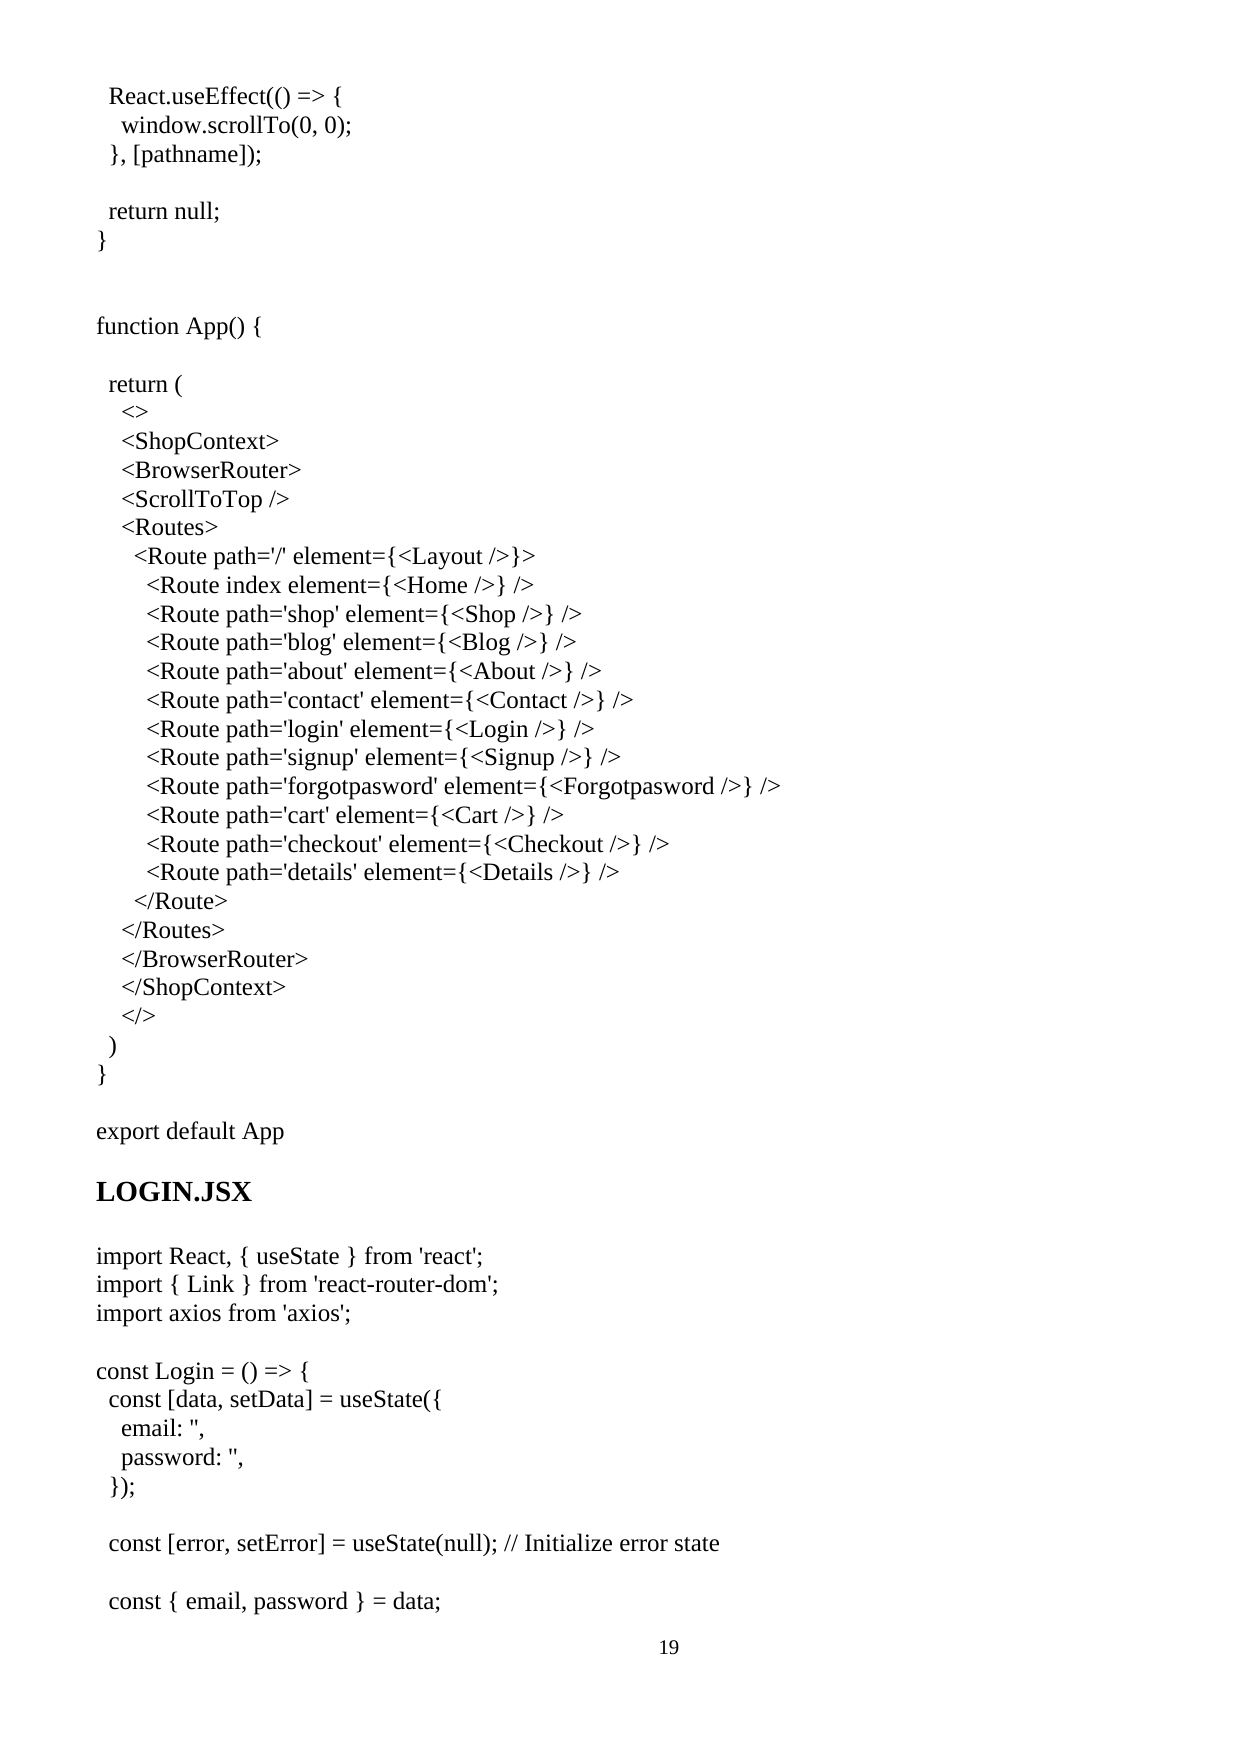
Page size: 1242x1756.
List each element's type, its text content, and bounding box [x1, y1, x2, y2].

text function App() { [96, 311, 1152, 340]
text <Route path='blog' element={<Blog />} /> [96, 627, 1152, 656]
text <ShopContext> [96, 426, 1152, 455]
text <Route path='contact' element={<Contact />} /> [96, 685, 1152, 714]
text LOGIN.JSX [96, 1174, 1152, 1207]
text const [error, setError] = useState(null); // Initialize error state [96, 1528, 1152, 1557]
text <Route path='signup' element={<Signup />} /> [96, 742, 1152, 771]
text window.scrollTo(0, 0); [96, 110, 1152, 139]
text const [data, setData] = useState({ [96, 1384, 1152, 1413]
text <Route path='/' element={<Layout />}> [96, 541, 1152, 570]
text return ( [96, 369, 1152, 397]
text return null; [96, 196, 1152, 225]
text </> [96, 1001, 1152, 1030]
text import axios from 'axios'; [96, 1298, 1152, 1327]
text <Route path='checkout' element={<Checkout />} /> [96, 829, 1152, 857]
text </BrowserRouter> [96, 944, 1152, 972]
text } [96, 225, 1152, 254]
text <> [96, 397, 1152, 426]
text <Route path='about' element={<About />} /> [96, 656, 1152, 685]
text email: '', [96, 1413, 1152, 1442]
text <Route index element={<Home />} /> [96, 570, 1152, 599]
text password: '', [96, 1442, 1152, 1471]
text </Routes> [96, 915, 1152, 944]
text <Routes> [96, 512, 1152, 541]
text export default App [96, 1116, 1152, 1145]
text import React, { useState } from 'react'; [96, 1241, 1152, 1269]
text const Login = () => { [96, 1356, 1152, 1384]
text <Route path='shop' element={<Shop />} /> [96, 599, 1152, 627]
text <Route path='cart' element={<Cart />} /> [96, 800, 1152, 829]
text <Route path='forgotpasword' element={<Forgotpasword />} /> [96, 771, 1152, 800]
text <Route path='login' element={<Login />} /> [96, 714, 1152, 742]
text import { Link } from 'react-router-dom'; [96, 1269, 1152, 1298]
text <BrowserRouter> [96, 455, 1152, 484]
text } [96, 1059, 1152, 1087]
text React.useEffect(() => { [96, 81, 1152, 110]
text </ShopContext> [96, 972, 1152, 1001]
text <ScrollToTop /> [96, 484, 1152, 512]
text ) [96, 1030, 1152, 1059]
text <Route path='details' element={<Details />} /> [96, 857, 1152, 886]
text }, [pathname]); [96, 139, 1152, 167]
text }); [96, 1471, 1152, 1499]
text const { email, password } = data; [96, 1586, 1152, 1614]
text </Route> [96, 886, 1152, 915]
